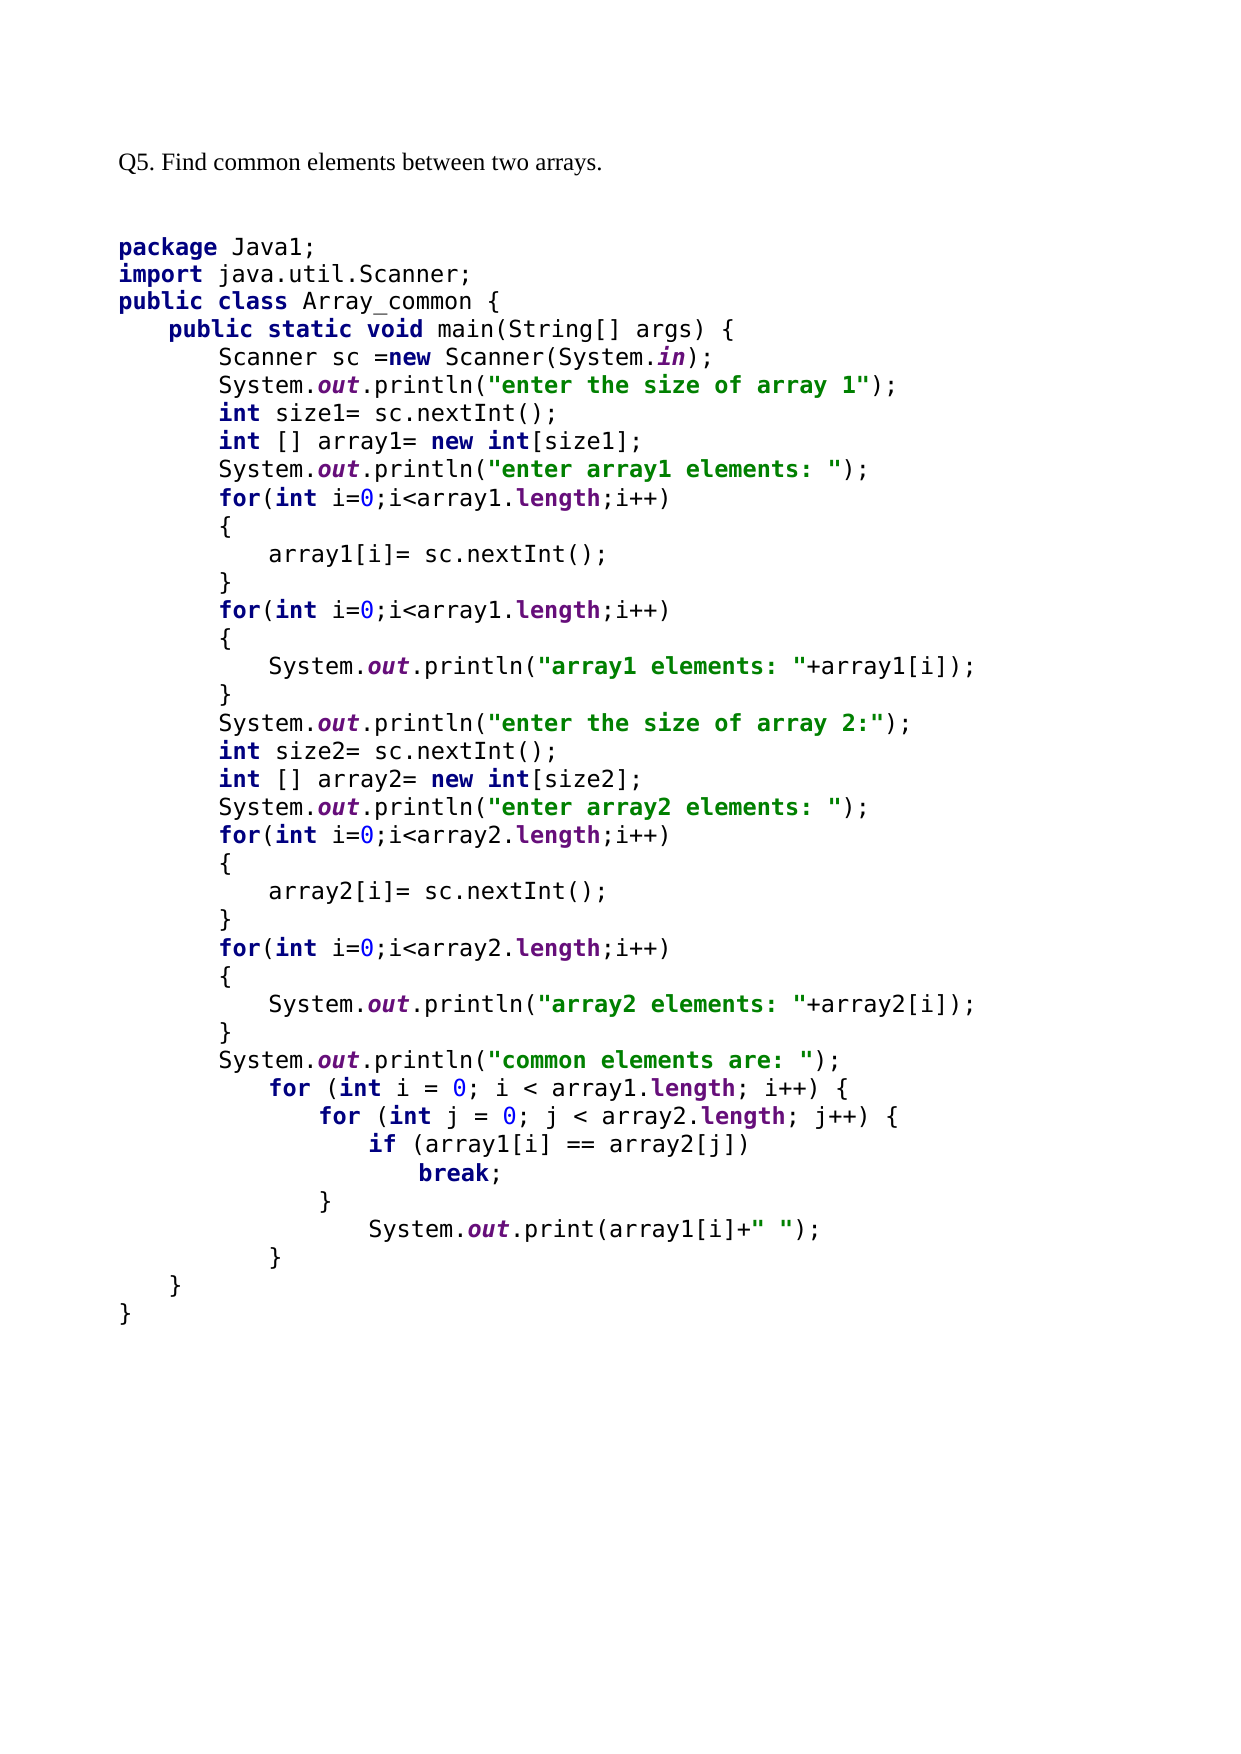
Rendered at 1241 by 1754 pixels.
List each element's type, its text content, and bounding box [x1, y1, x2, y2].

text Q5. Find common elements between two arrays. [118, 147, 1122, 176]
text System.out.println("enter the size of array 1"); [118, 372, 1122, 400]
text } [118, 1187, 1122, 1215]
text break; [118, 1159, 1122, 1187]
text Scanner sc =new Scanner(System.in); [118, 343, 1122, 372]
text for (int i = 0; i < array1.length; i++) { [118, 1075, 1122, 1103]
text { [118, 962, 1122, 990]
text System.out.println("common elements are: "); [118, 1047, 1122, 1075]
text import java.util.Scanner; [118, 261, 1122, 288]
text } [118, 1272, 1122, 1300]
text if (array1[i] == array2[j]) [118, 1131, 1122, 1159]
text } [118, 1243, 1122, 1272]
text { [118, 512, 1122, 540]
text array1[i]= sc.nextInt(); [118, 540, 1122, 568]
text int size1= sc.nextInt(); [118, 400, 1122, 428]
text int size2= sc.nextInt(); [118, 737, 1122, 765]
text System.out.println("enter the size of array 2:"); [118, 709, 1122, 737]
text package Java1; [118, 233, 1122, 261]
text } [118, 906, 1122, 934]
text } [118, 681, 1122, 709]
text { [118, 850, 1122, 878]
text } [118, 1018, 1122, 1047]
text public static void main(String[] args) { [118, 315, 1122, 343]
text { [118, 625, 1122, 653]
text array2[i]= sc.nextInt(); [118, 878, 1122, 906]
text System.out.println("enter array2 elements: "); [118, 793, 1122, 822]
text for(int i=0;i<array1.length;i++) [118, 484, 1122, 512]
text } [118, 568, 1122, 597]
text for(int i=0;i<array2.length;i++) [118, 934, 1122, 962]
text System.out.println("enter array1 elements: "); [118, 456, 1122, 484]
text System.out.println("array2 elements: "+array2[i]); [118, 990, 1122, 1018]
text public class Array_common { [118, 288, 1122, 315]
text System.out.println("array1 elements: "+array1[i]); [118, 653, 1122, 681]
text int [] array2= new int[size2]; [118, 765, 1122, 793]
text int [] array1= new int[size1]; [118, 428, 1122, 456]
text System.out.print(array1[i]+" "); [118, 1215, 1122, 1243]
text for(int i=0;i<array1.length;i++) [118, 597, 1122, 625]
text } [118, 1300, 1122, 1327]
text for (int j = 0; j < array2.length; j++) { [118, 1103, 1122, 1131]
text for(int i=0;i<array2.length;i++) [118, 822, 1122, 850]
